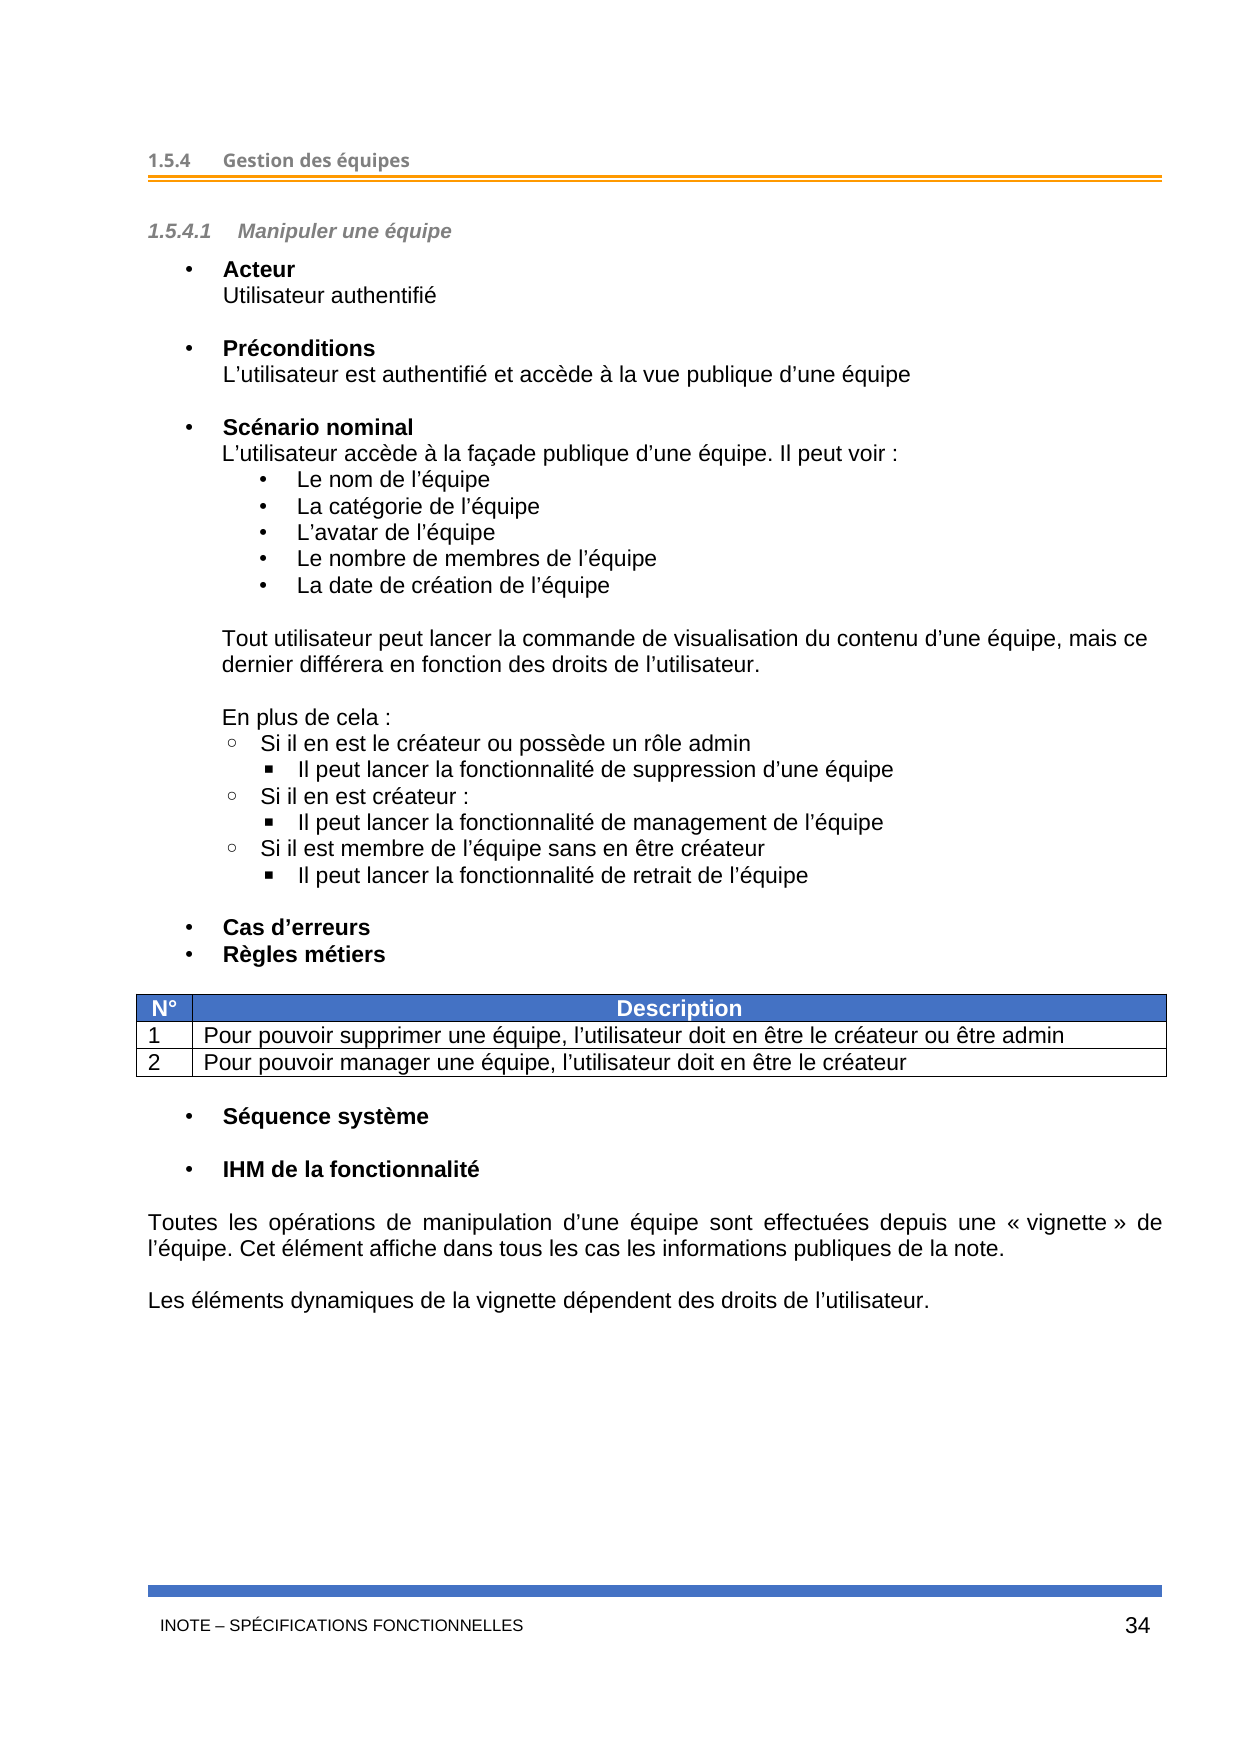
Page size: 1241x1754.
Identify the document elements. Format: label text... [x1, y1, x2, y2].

list Règles métiers [185, 941, 1162, 967]
text Toutes les opérations de manipulation d’une équipe sont effectuées depuis une « vignette » de l’équipe. Cet élément affiche dans tous les cas les informations publiques de la note. [148, 1208, 1162, 1261]
list L’avatar de l’équipe [259, 519, 1162, 545]
list IHM de la fonctionnalité [185, 1156, 1162, 1182]
text Tout utilisateur peut lancer la commande de visualisation du contenu d’une équipe, mais ce dernier différera en fonction des droits de l’utilisateur. [222, 624, 1162, 677]
list L’utilisateur est authentifié et accède à la vue publique d’une équipe [185, 361, 1162, 387]
text En plus de cela : [148, 703, 1162, 730]
table_cell Pour pouvoir manager une équipe, l’utilisateur doit en être le créateur [193, 1049, 1166, 1076]
list Le nombre de membres de l’équipe [259, 545, 1162, 572]
subtitle Gestion des équipes [148, 148, 1162, 175]
list La date de création de l’équipe [259, 572, 1162, 598]
table_header N° [137, 995, 192, 1021]
table_header Description [193, 995, 1166, 1021]
list Cas d’erreurs [185, 914, 1162, 941]
list Acteur [185, 256, 1162, 282]
list Si il en est le créateur ou possède un rôle admin [223, 730, 1162, 756]
list Scénario nominal [185, 414, 1162, 440]
subtitle Manipuler une équipe [148, 219, 1162, 243]
list Il peut lancer la fonctionnalité de management de l’équipe [260, 809, 1162, 835]
text Les éléments dynamiques de la vignette dépendent des droits de l’utilisateur. [148, 1287, 1162, 1314]
table_cell Pour pouvoir supprimer une équipe, l’utilisateur doit en être le créateur ou être admin [193, 1022, 1166, 1048]
list Le nom de l’équipe [259, 466, 1162, 493]
list Il peut lancer la fonctionnalité de retrait de l’équipe [260, 862, 1162, 888]
list La catégorie de l’équipe [259, 493, 1162, 519]
text L’utilisateur accède à la façade publique d’une équipe. Il peut voir : [222, 440, 1162, 466]
table_cell 1 [137, 1022, 192, 1048]
list Utilisateur authentifié [185, 282, 1162, 308]
table_cell 2 [137, 1049, 192, 1076]
list Si il en est créateur : [223, 783, 1162, 809]
list Préconditions [185, 334, 1162, 361]
list Séquence système [185, 1103, 1162, 1129]
list Si il est membre de l’équipe sans en être créateur [223, 835, 1162, 862]
list Il peut lancer la fonctionnalité de suppression d’une équipe [260, 756, 1162, 783]
